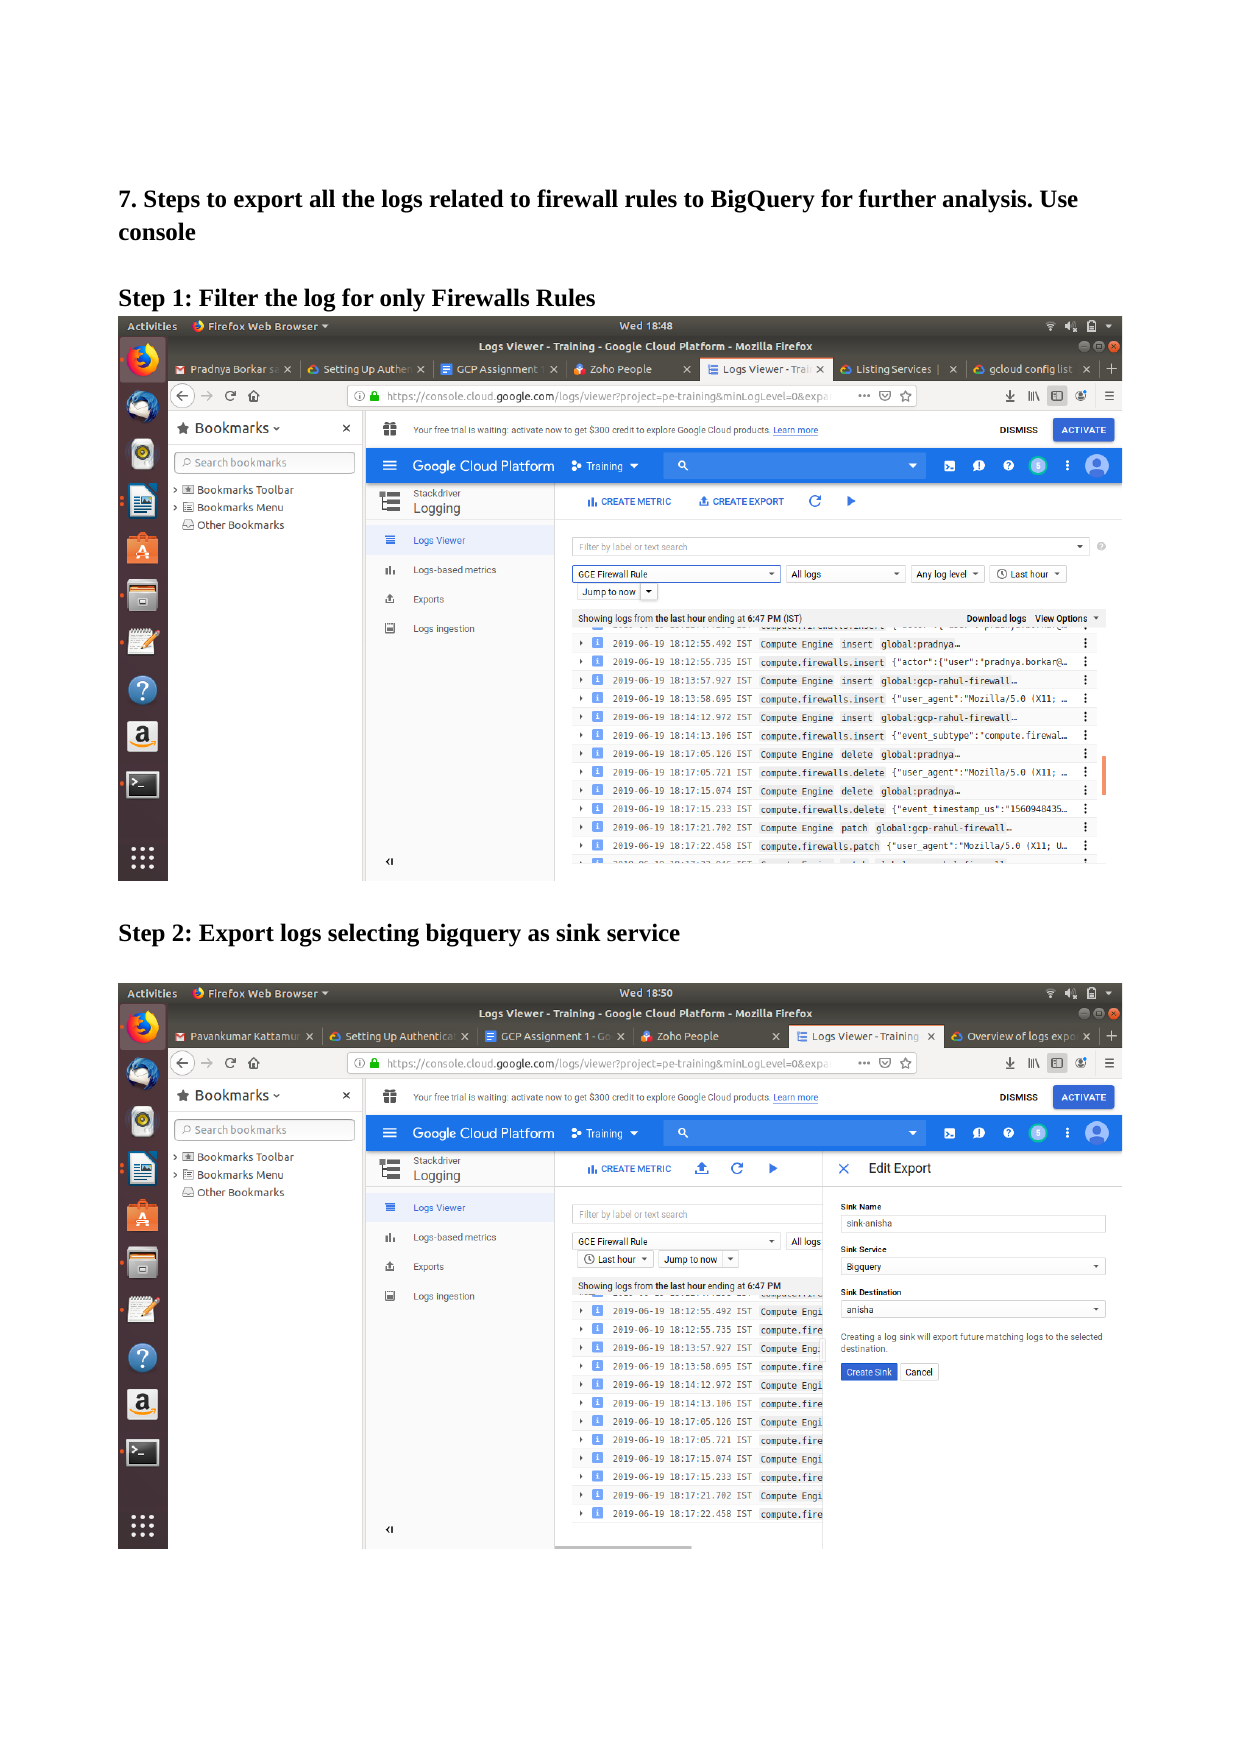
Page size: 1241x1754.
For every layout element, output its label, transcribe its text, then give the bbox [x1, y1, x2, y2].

list 7. Steps to export all the logs related to firewall rules to BigQuery for further analysis. Use console [118, 184, 1122, 246]
picture [118, 983, 1123, 1549]
picture [118, 316, 1123, 881]
text Step 1: Filter the log for only Firewalls Rules [118, 283, 1122, 312]
text Step 2: Export logs selecting bigquery as sink service [118, 918, 1122, 947]
